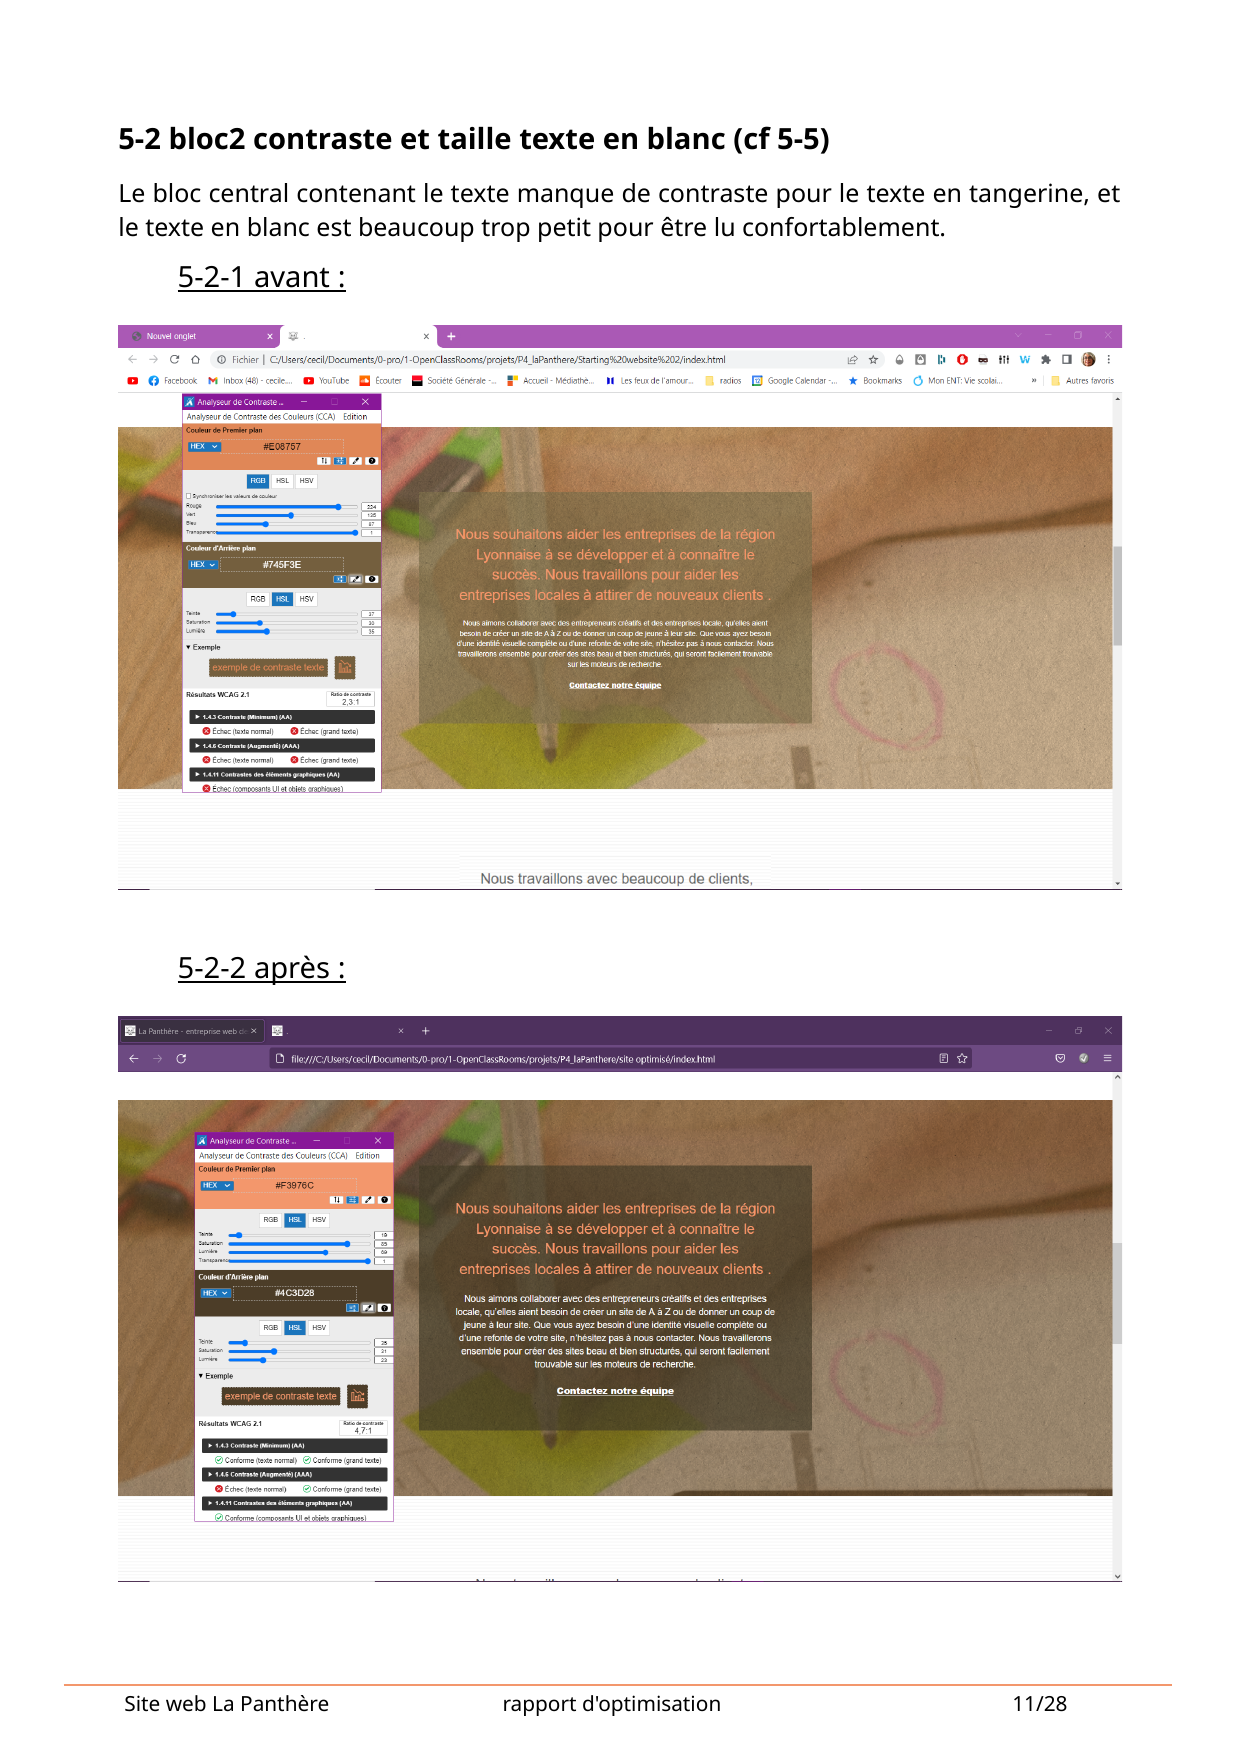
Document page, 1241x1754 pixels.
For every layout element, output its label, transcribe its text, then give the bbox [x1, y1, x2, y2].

text 5-2-2 après : [177, 947, 1122, 987]
picture [118, 1016, 1123, 1582]
text Le bloc central contenant le texte manque de contraste pour le texte en tangerine, et le texte en blanc est beaucoup trop petit pour être lu confortablement. [118, 176, 1122, 244]
picture [118, 325, 1123, 890]
text 5-2 bloc2 contraste et taille texte en blanc (cf 5-5) [118, 118, 1122, 158]
text 5-2-1 avant : [177, 256, 1122, 296]
